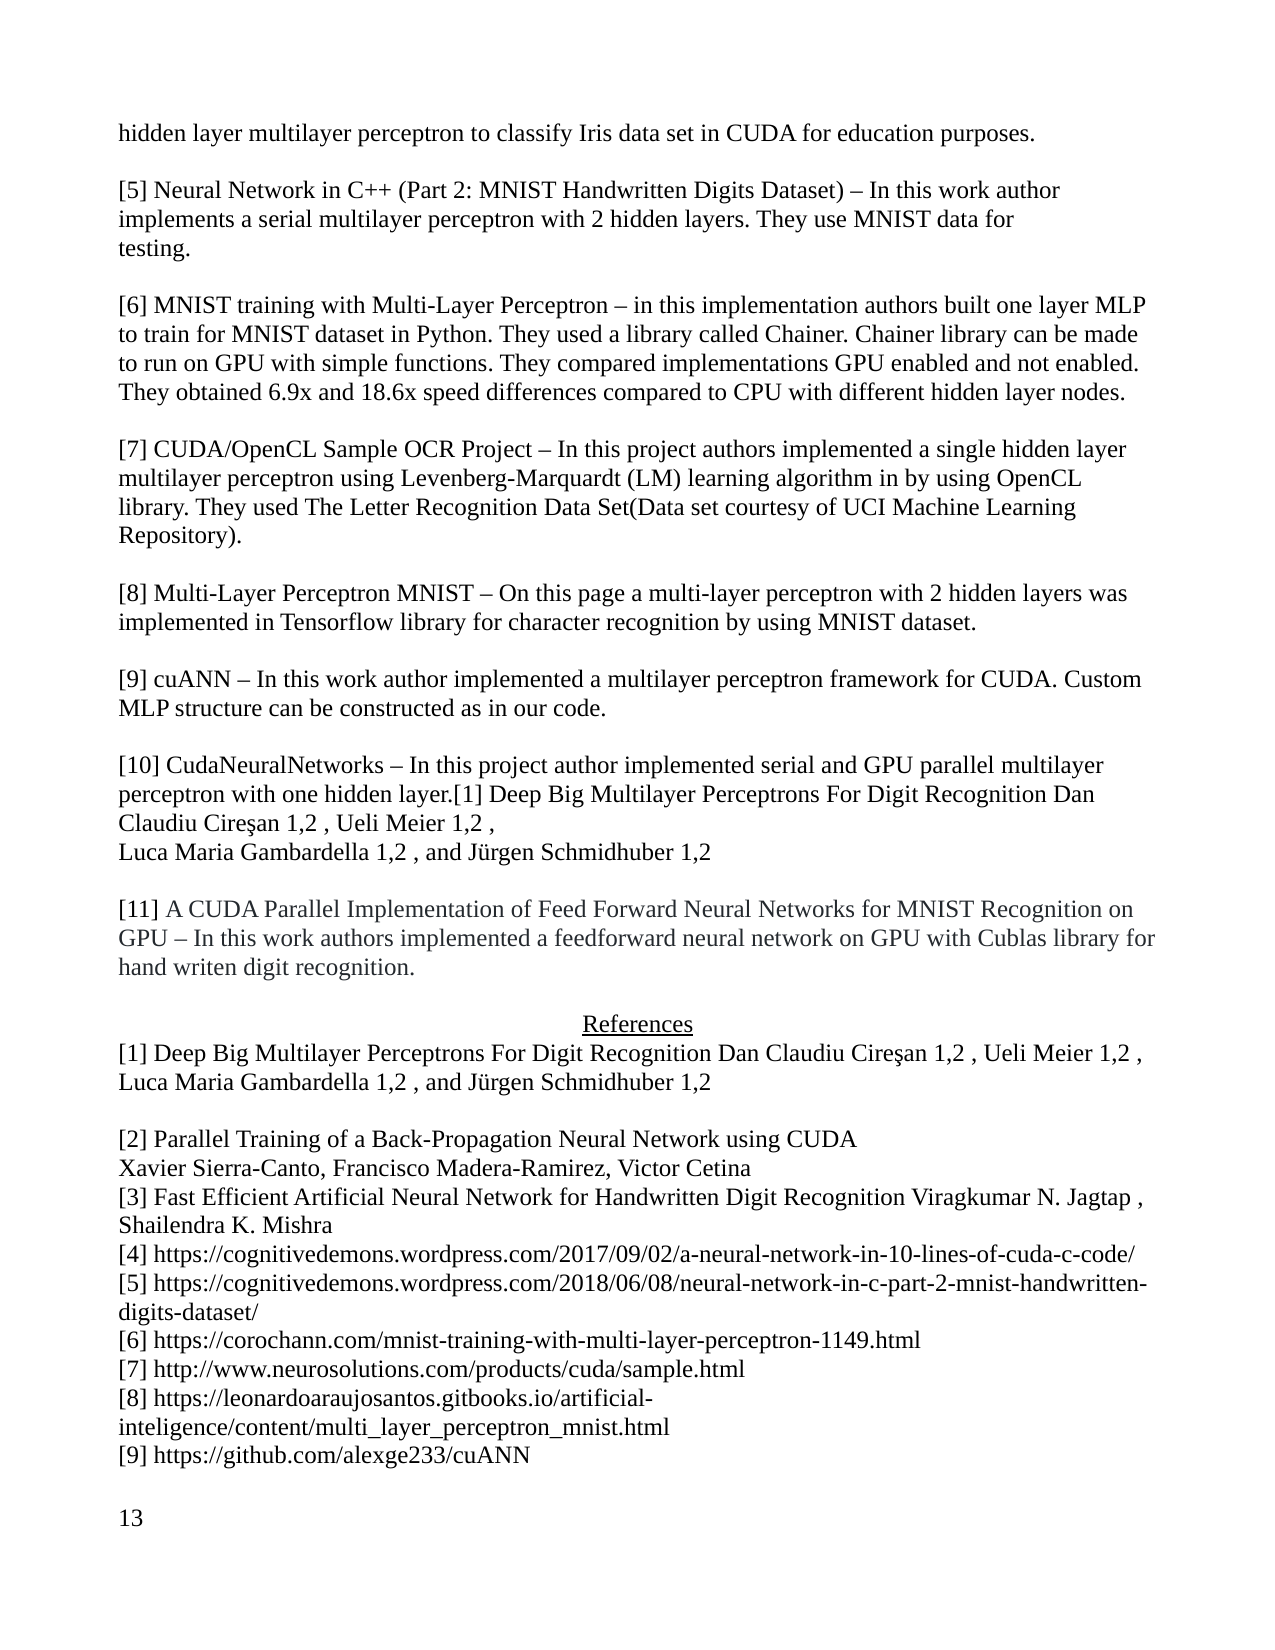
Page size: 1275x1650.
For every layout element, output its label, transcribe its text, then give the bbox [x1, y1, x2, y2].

text to run on GPU with simple functions. They compared implementations GPU enabled and not enabled. [118, 348, 1157, 377]
text [10] CudaNeuralNetworks – In this project author implemented serial and GPU parallel multilayer [118, 751, 1157, 779]
text [11] A CUDA Parallel Implementation of Feed Forward Neural Networks for MNIST Recognition on GPU – In this work authors implemented a feedforward neural network on GPU with Cublas library for hand writen digit recognition. [118, 894, 1157, 981]
text library. They used The Letter Recognition Data Set(Data set courtesy of UCI Machine Learning [118, 492, 1157, 521]
text [7] CUDA/OpenCL Sample OCR Project – In this project authors implemented a single hidden layer [118, 434, 1157, 463]
text [3] Fast Efficient Artificial Neural Network for Handwritten Digit Recognition Viragkumar N. Jagtap , [118, 1182, 1157, 1211]
text They obtained 6.9x and 18.6x speed differences compared to CPU with different hidden layer nodes. [118, 377, 1157, 406]
text [7] http://www.neurosolutions.com/products/cuda/sample.html [118, 1354, 1157, 1383]
text digits-dataset/ [118, 1297, 1157, 1326]
text [9] https://github.com/alexge233/cuANN [118, 1441, 1157, 1469]
text [5] https://cognitivedemons.wordpress.com/2018/06/08/neural-network-in-c-part-2-mnist-handwritten- [118, 1268, 1157, 1297]
text [1] Deep Big Multilayer Perceptrons For Digit Recognition Dan Claudiu Cireşan 1,2 , Ueli Meier 1,2 , [118, 1038, 1157, 1067]
text [2] Parallel Training of a Back-Propagation Neural Network using CUDA [118, 1124, 1157, 1153]
text [5] Neural Network in C++ (Part 2: MNIST Handwritten Digits Dataset) – In this work author [118, 176, 1157, 204]
text [9] cuANN – In this work author implemented a multilayer perceptron framework for CUDA. Custom [118, 664, 1157, 693]
text [8] Multi-Layer Perceptron MNIST – On this page a multi-layer perceptron with 2 hidden layers was [118, 578, 1157, 607]
text Xavier Sierra-Canto, Francisco Madera-Ramirez, Victor Cetina [118, 1153, 1157, 1182]
text implements a serial multilayer perceptron with 2 hidden layers. They use MNIST data for [118, 204, 1157, 233]
text [6] MNIST training with Multi-Layer Perceptron – in this implementation authors built one layer MLP [118, 291, 1157, 319]
text inteligence/content/multi_layer_perceptron_mnist.html [118, 1412, 1157, 1441]
text Luca Maria Gambardella 1,2 , and Jürgen Schmidhuber 1,2 [118, 1067, 1157, 1096]
text testing. [118, 233, 1157, 262]
text MLP structure can be constructed as in our code. [118, 693, 1157, 722]
text multilayer perceptron using Levenberg-Marquardt (LM) learning algorithm in by using OpenCL [118, 463, 1157, 492]
text [4] https://cognitivedemons.wordpress.com/2017/09/02/a-neural-network-in-10-lines-of-cuda-c-code/ [118, 1239, 1157, 1268]
text Repository). [118, 521, 1157, 549]
text [6] https://corochann.com/mnist-training-with-multi-layer-perceptron-1149.html [118, 1326, 1157, 1354]
text hidden layer multilayer perceptron to classify Iris data set in CUDA for education purposes. [118, 118, 1157, 147]
text Shailendra K. Mishra [118, 1211, 1157, 1239]
text perceptron with one hidden layer.[1] Deep Big Multilayer Perceptrons For Digit Recognition Dan Claudiu Cireşan 1,2 , Ueli Meier 1,2 , [118, 779, 1157, 837]
text implemented in Tensorflow library for character recognition by using MNIST dataset. [118, 607, 1157, 636]
text Luca Maria Gambardella 1,2 , and Jürgen Schmidhuber 1,2 [118, 837, 1157, 866]
text to train for MNIST dataset in Python. They used a library called Chainer. Chainer library can be made [118, 319, 1157, 348]
text [8] https://leonardoaraujosantos.gitbooks.io/artificial- [118, 1383, 1157, 1412]
text References [118, 1009, 1157, 1038]
